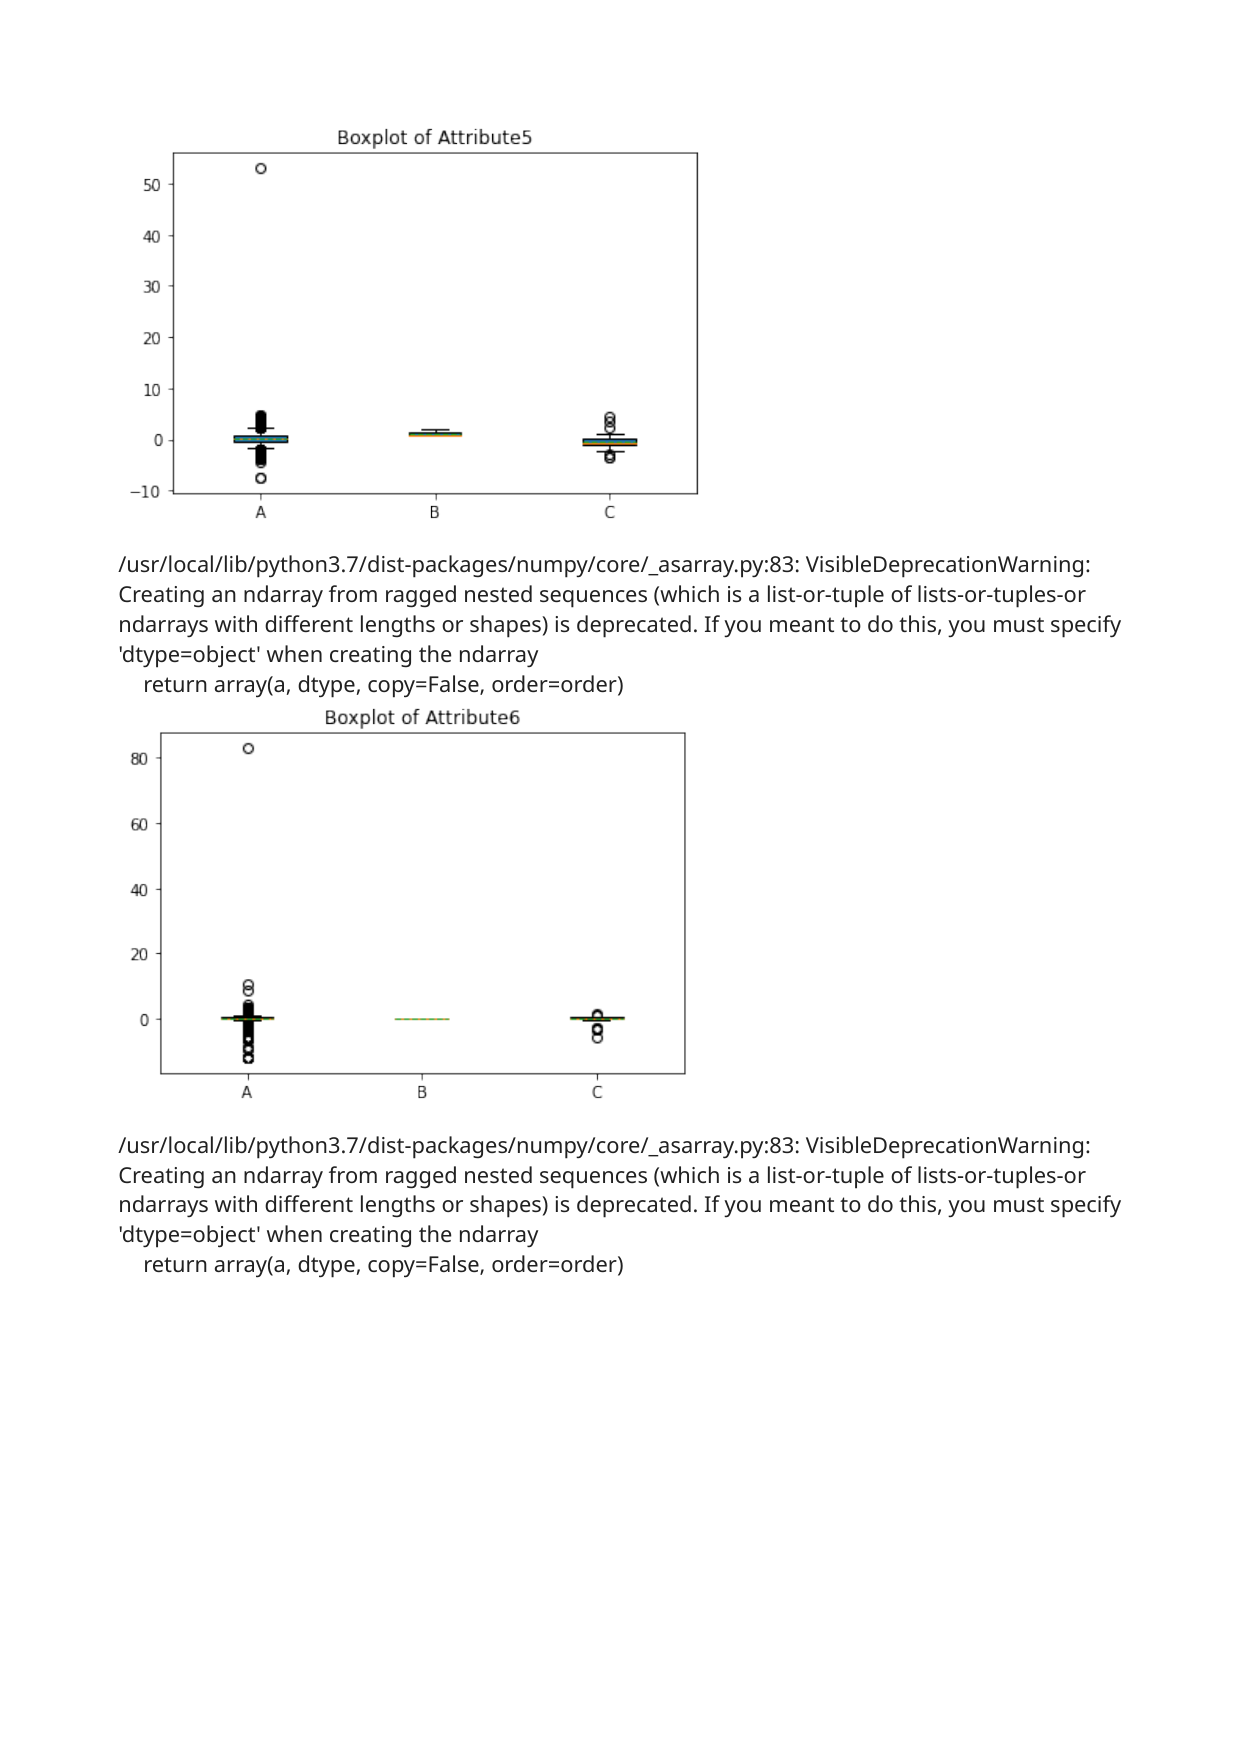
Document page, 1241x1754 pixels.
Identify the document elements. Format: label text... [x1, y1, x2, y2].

picture [118, 698, 694, 1111]
text return array(a, dtype, copy=False, order=order) [118, 1249, 1122, 1279]
picture [118, 118, 708, 531]
text return array(a, dtype, copy=False, order=order) [118, 669, 1122, 698]
text /usr/local/lib/python3.7/dist-packages/numpy/core/_asarray.py:83: VisibleDeprecationWarning: Creating an ndarray from ragged nested sequences (which is a list-or-tuple of lists-or-tuples-or ndarrays with different lengths or shapes) is deprecated. If you meant to do this, you must specify 'dtype=object' when creating the ndarray [118, 549, 1122, 669]
text /usr/local/lib/python3.7/dist-packages/numpy/core/_asarray.py:83: VisibleDeprecationWarning: Creating an ndarray from ragged nested sequences (which is a list-or-tuple of lists-or-tuples-or ndarrays with different lengths or shapes) is deprecated. If you meant to do this, you must specify 'dtype=object' when creating the ndarray [118, 1130, 1122, 1249]
